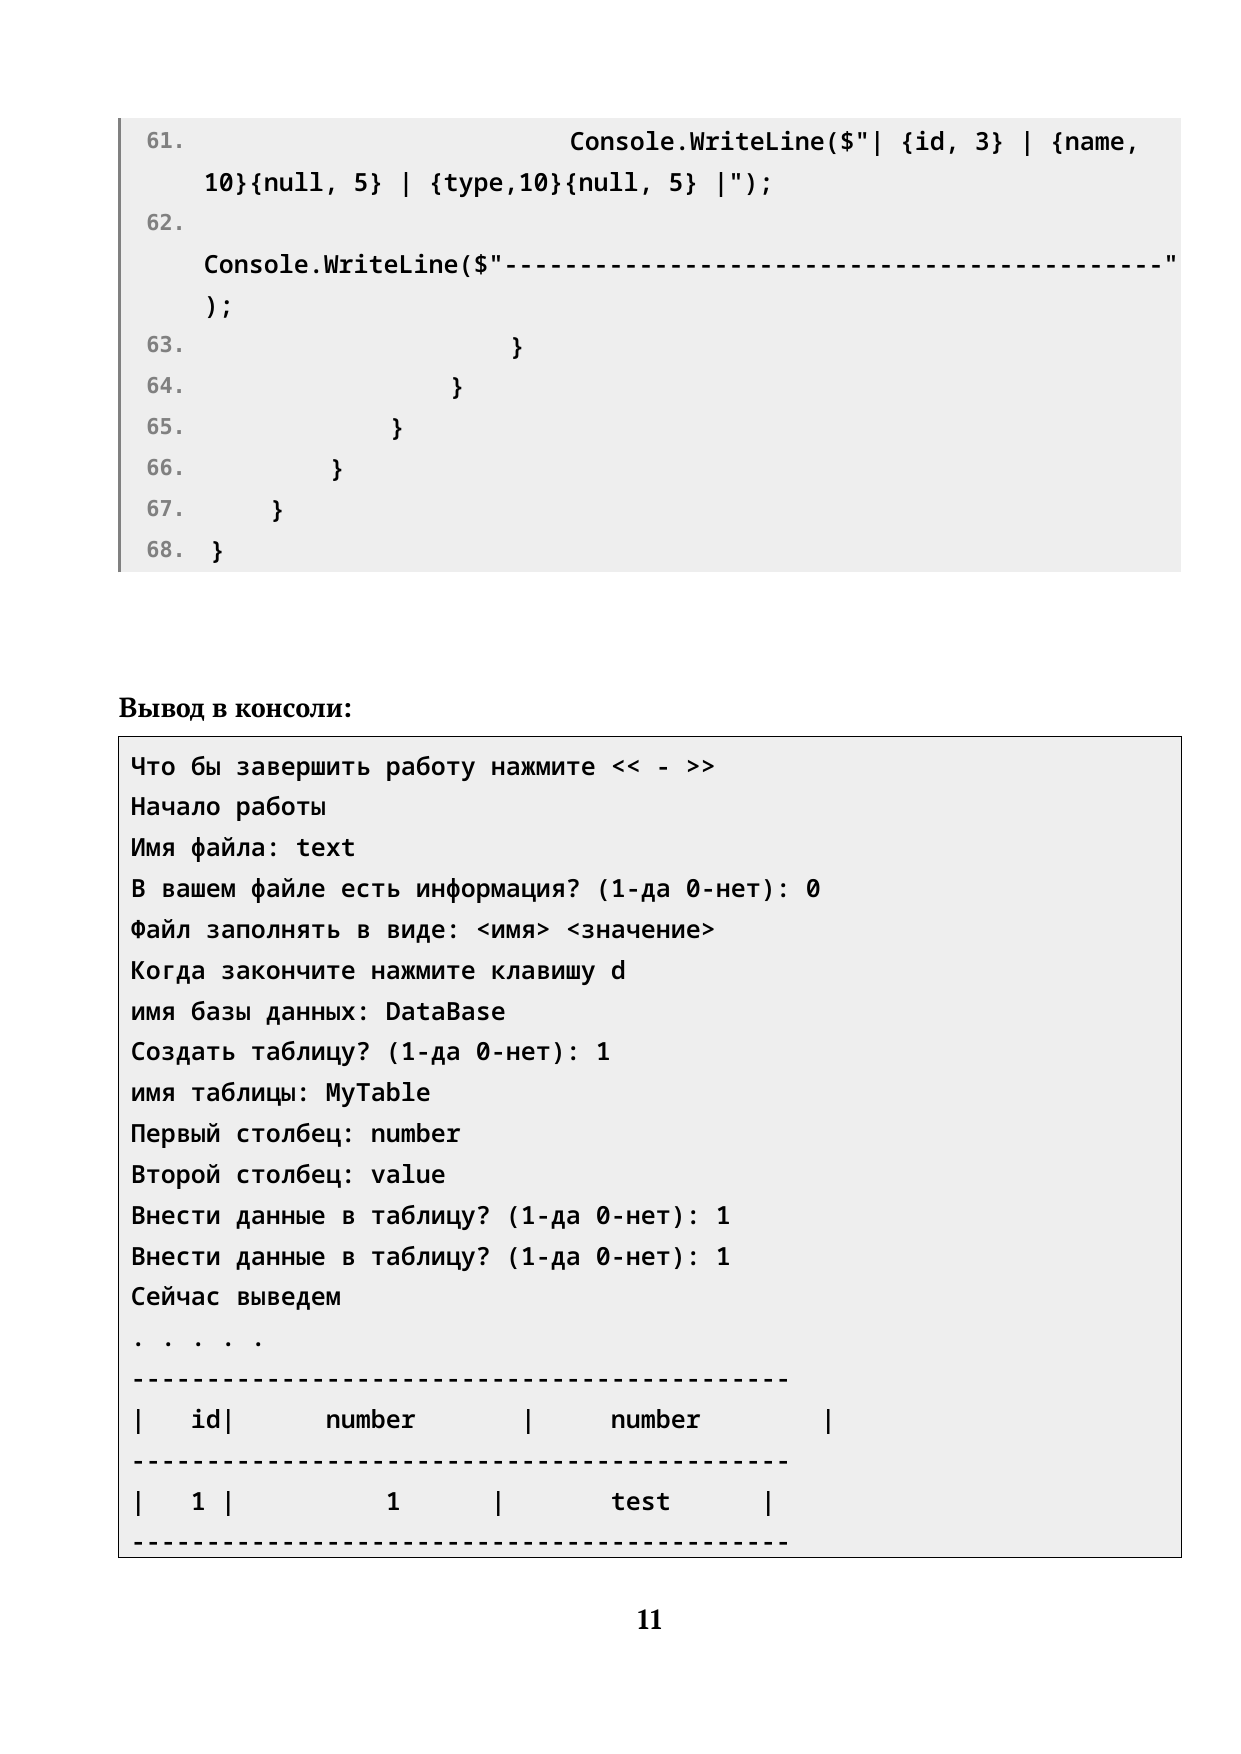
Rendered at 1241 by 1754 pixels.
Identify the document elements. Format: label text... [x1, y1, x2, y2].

text Вывод в консоли: [118, 691, 1181, 724]
text Файл заполнять в виде: <имя> <значение> [119, 899, 1181, 940]
text Начало работы [119, 777, 1181, 817]
list } [121, 404, 1181, 444]
list } [121, 486, 1181, 526]
list } [121, 526, 1181, 572]
text В вашем файле есть информация? (1-да 0-нет): 0 [119, 858, 1181, 899]
text | 1 | 1 | test | [119, 1471, 1181, 1512]
text имя таблицы: MyTable [119, 1062, 1181, 1103]
text . . . . . [119, 1307, 1181, 1348]
text Второй столбец: value [119, 1144, 1181, 1185]
text Что бы завершить работу нажмите << - >> [119, 737, 1181, 777]
text Создать таблицу? (1-да 0-нет): 1 [119, 1022, 1181, 1062]
text Внести данные в таблицу? (1-да 0-нет): 1 [119, 1226, 1181, 1267]
list } [121, 445, 1181, 485]
text -------------------------------------------- [119, 1430, 1181, 1471]
text Сейчас выведем [119, 1267, 1181, 1307]
text | id| number | number | [119, 1389, 1181, 1430]
text -------------------------------------------- [119, 1512, 1181, 1557]
list Console.WriteLine($"--------------------------------------------"); [121, 200, 1181, 321]
text имя базы данных: DataBase [119, 981, 1181, 1022]
list Console.WriteLine($"| {id, 3} | {name, 10}{null, 5} | {type,10}{null, 5} |"); [121, 118, 1181, 199]
text Внести данные в таблицу? (1-да 0-нет): 1 [119, 1185, 1181, 1226]
text Имя файла: text [119, 817, 1181, 858]
text Первый столбец: number [119, 1103, 1181, 1144]
text -------------------------------------------- [119, 1348, 1181, 1389]
list } [121, 322, 1181, 362]
list } [121, 363, 1181, 403]
text Когда закончите нажмите клавишу d [119, 940, 1181, 981]
